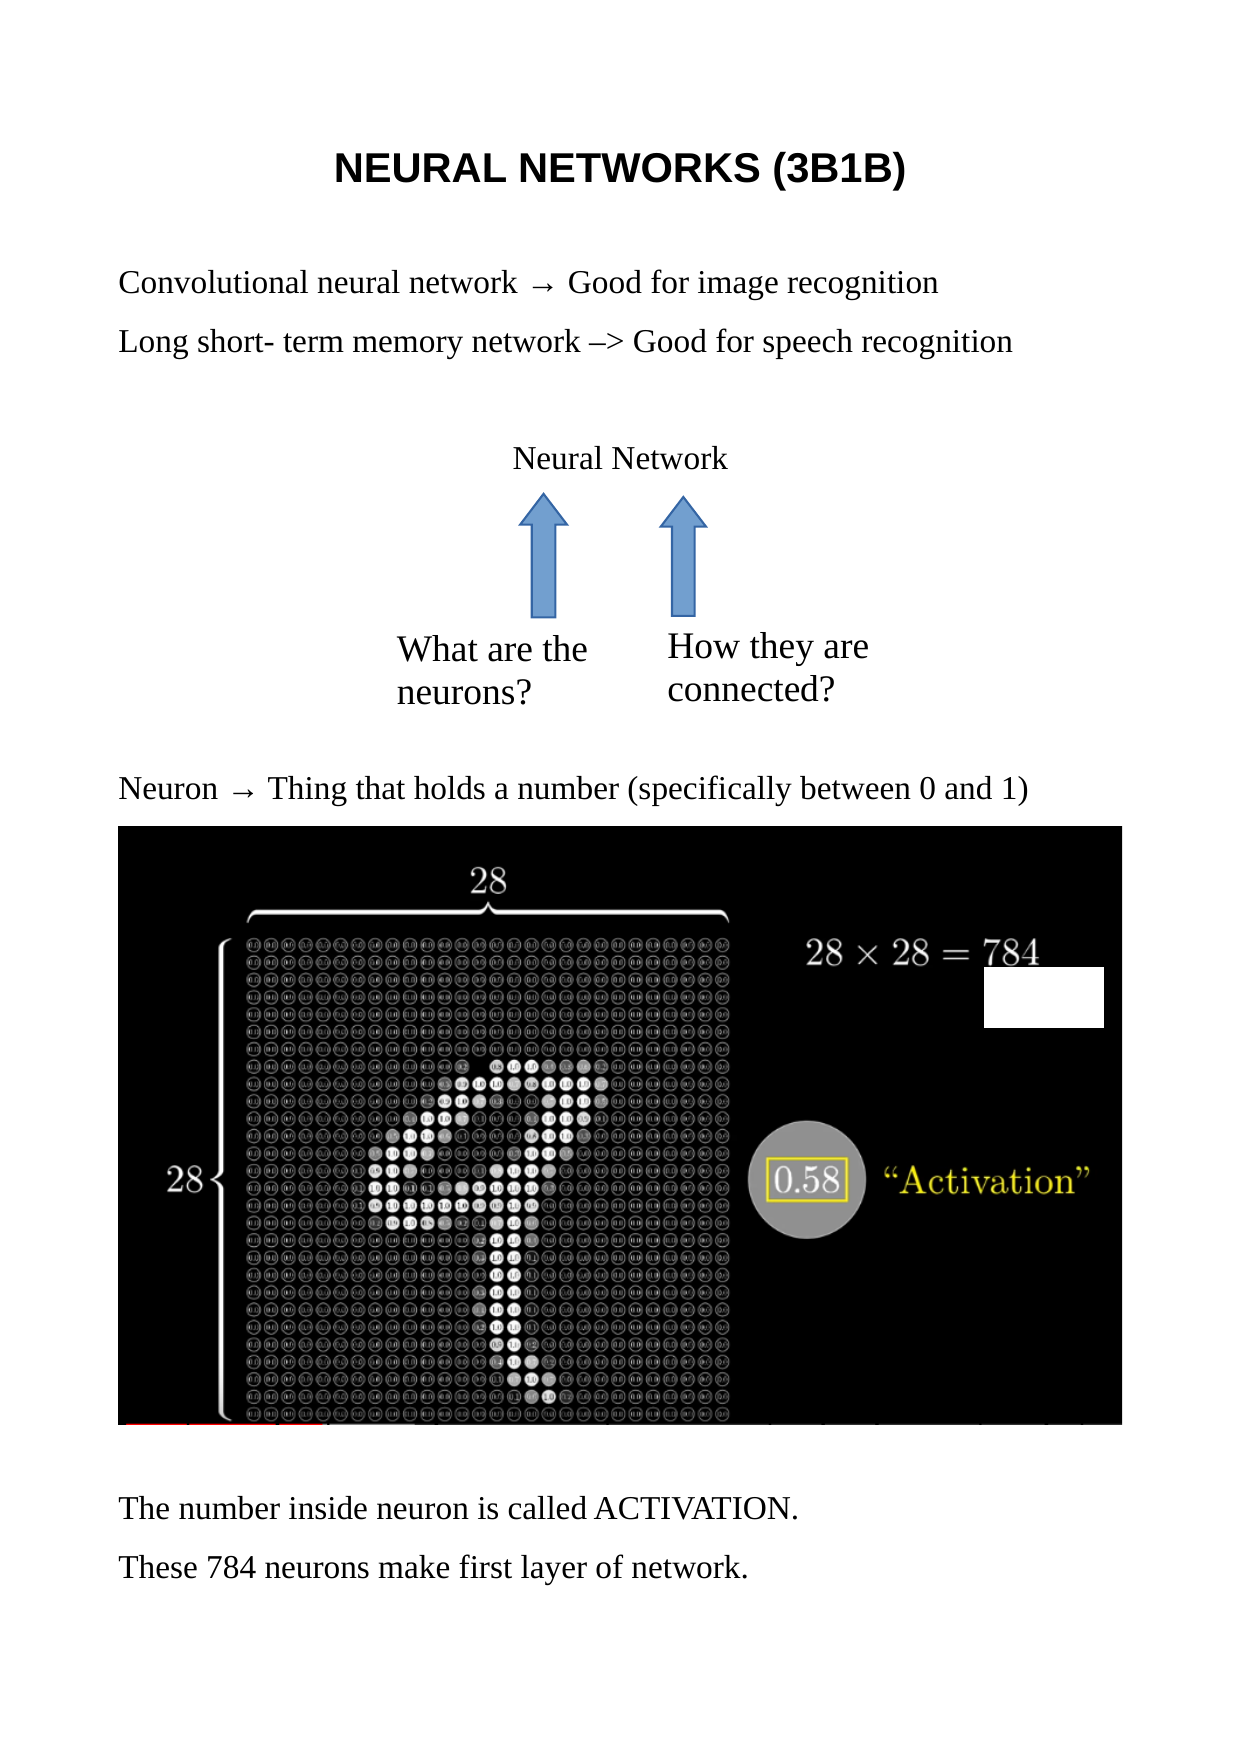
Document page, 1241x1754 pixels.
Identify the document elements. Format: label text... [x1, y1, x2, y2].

text neurons [984, 967, 1104, 1001]
text These 784 neurons make first layer of network. [118, 1547, 1122, 1586]
text Long short- term memory network –> Good for speech recognition [118, 321, 1122, 359]
text Convolutional neural network → Good for image recognition [118, 262, 1122, 301]
text How they are connected? [667, 623, 943, 710]
text What are the neurons? [397, 627, 643, 713]
text Neuron → Thing that holds a number (specifically between 0 and 1) [118, 768, 1122, 806]
text The number inside neuron is called ACTIVATION. [118, 1488, 1122, 1527]
subtitle NEURAL NETWORKS (3B1B) [118, 143, 1122, 191]
text Neural Network [118, 438, 1122, 476]
